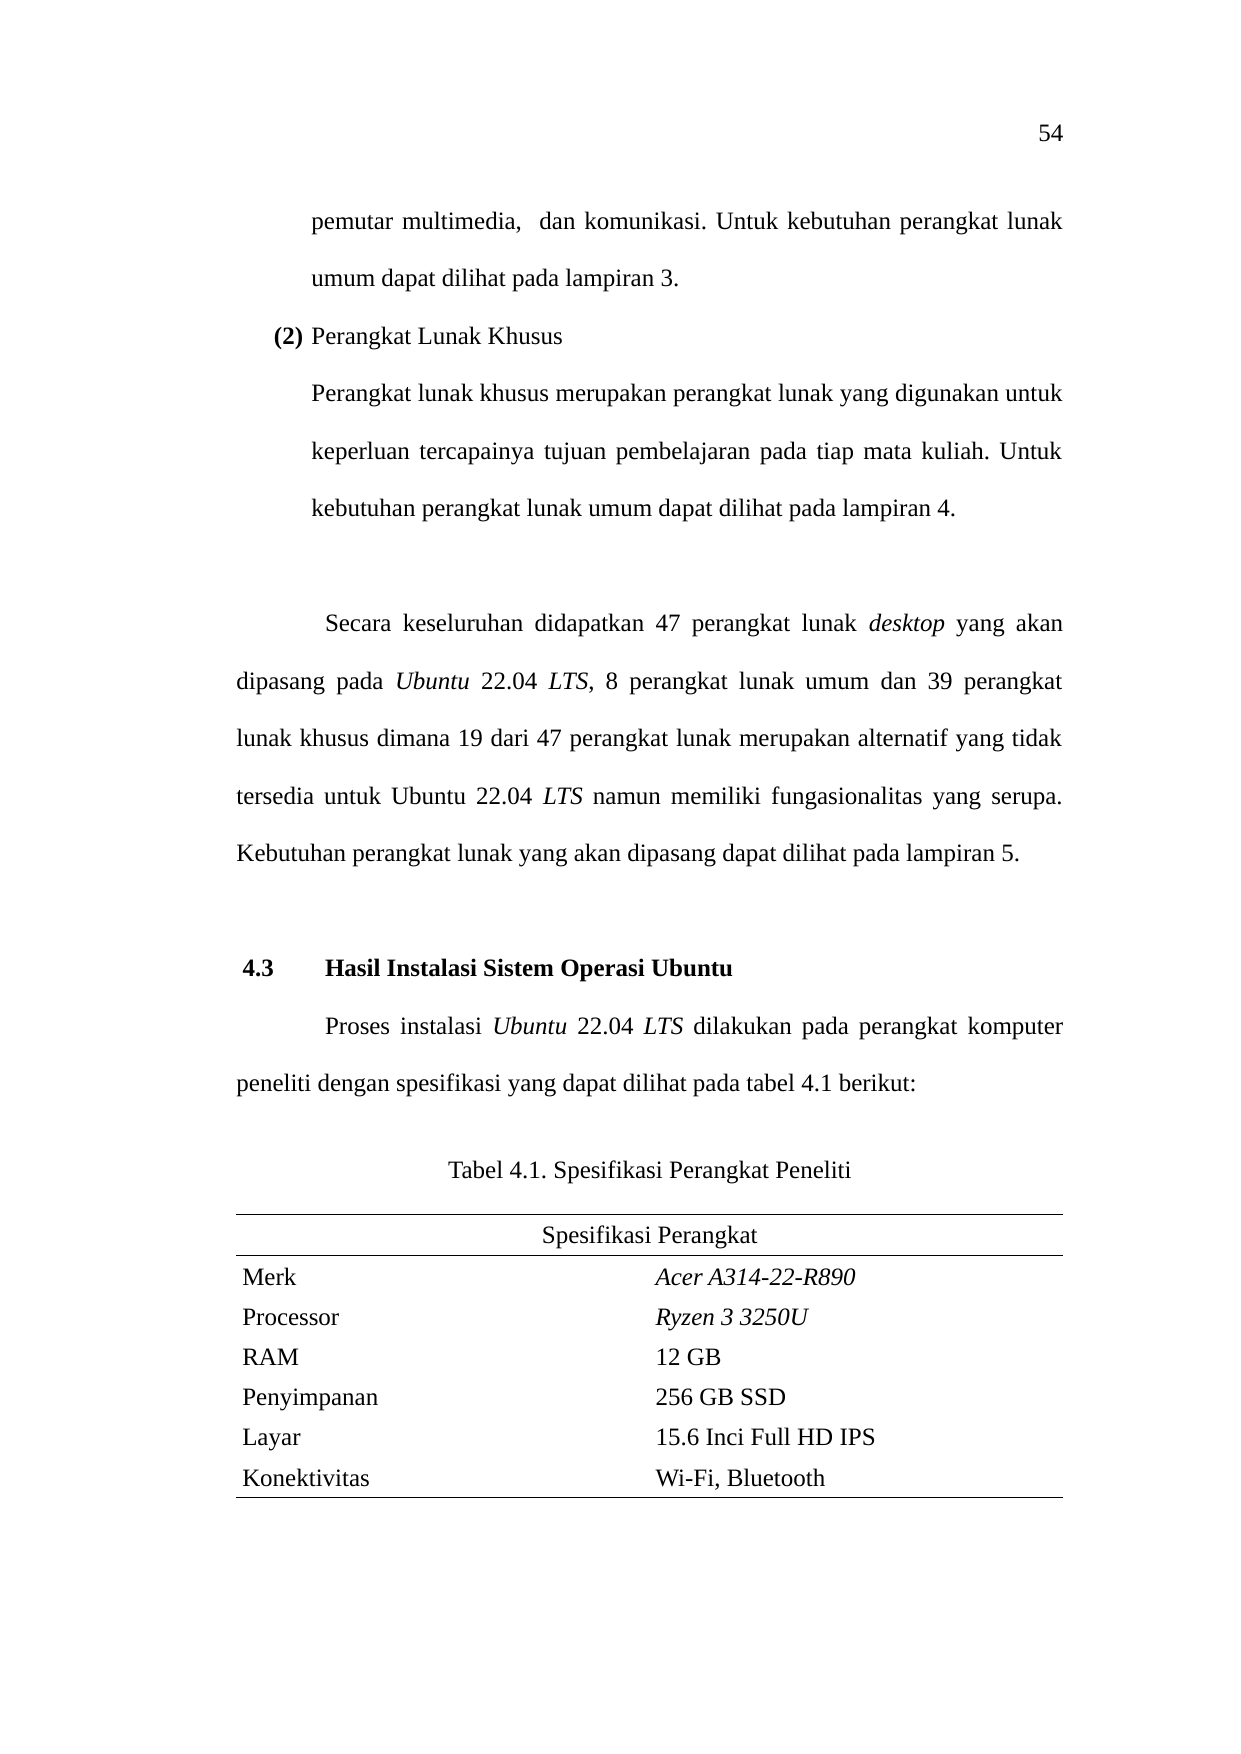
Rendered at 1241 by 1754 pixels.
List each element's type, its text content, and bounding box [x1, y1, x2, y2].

list pemutar multimedia, dan komunikasi. Untuk kebutuhan perangkat lunak umum dapat dilihat pada lampiran 3. [274, 206, 1063, 292]
table_cell Wi-Fi, Bluetooth [650, 1457, 1063, 1497]
table_cell Processor [236, 1296, 649, 1336]
table_cell 12 GB [650, 1336, 1063, 1377]
table_cell Konektivitas [236, 1457, 649, 1497]
subtitle Hasil Instalasi Sistem Operasi Ubuntu [236, 953, 1063, 982]
text Tabel 4.1. Spesifikasi perangkat peneliti [236, 1155, 1063, 1184]
table_cell Merk [236, 1256, 649, 1296]
table_cell 256 GB SSD [650, 1377, 1063, 1417]
table_cell Penyimpanan [236, 1377, 649, 1417]
table_cell Acer A314-22-R890 [650, 1256, 1063, 1296]
table_cell Ryzen 3 3250U [650, 1296, 1063, 1336]
table_header Spesifikasi Perangkat [236, 1215, 1063, 1255]
table_cell 15.6 Inci Full HD IPS [650, 1417, 1063, 1457]
table_cell RAM [236, 1336, 649, 1377]
text Proses instalasi Ubuntu 22.04 LTS dilakukan pada perangkat komputer peneliti dengan spesifikasi yang dapat dilihat pada tabel 4.1 berikut: [236, 1011, 1063, 1097]
list Perangkat Lunak Khusus [274, 321, 1063, 350]
list Perangkat lunak khusus merupakan perangkat lunak yang digunakan untuk keperluan tercapainya tujuan pembelajaran pada tiap mata kuliah. Untuk kebutuhan perangkat lunak umum dapat dilihat pada lampiran 4. [274, 378, 1063, 522]
text Secara keseluruhan didapatkan 47 perangkat lunak desktop yang akan dipasang pada Ubuntu 22.04 LTS, 8 perangkat lunak umum dan 39 perangkat lunak khusus dimana 19 dari 47 perangkat lunak merupakan alternatif yang tidak tersedia untuk Ubuntu 22.04 LTS namun memiliki fungasionalitas yang serupa. Kebutuhan perangkat lunak yang akan dipasang dapat dilihat pada lampiran 5. [236, 608, 1063, 867]
table_cell Layar [236, 1417, 649, 1457]
